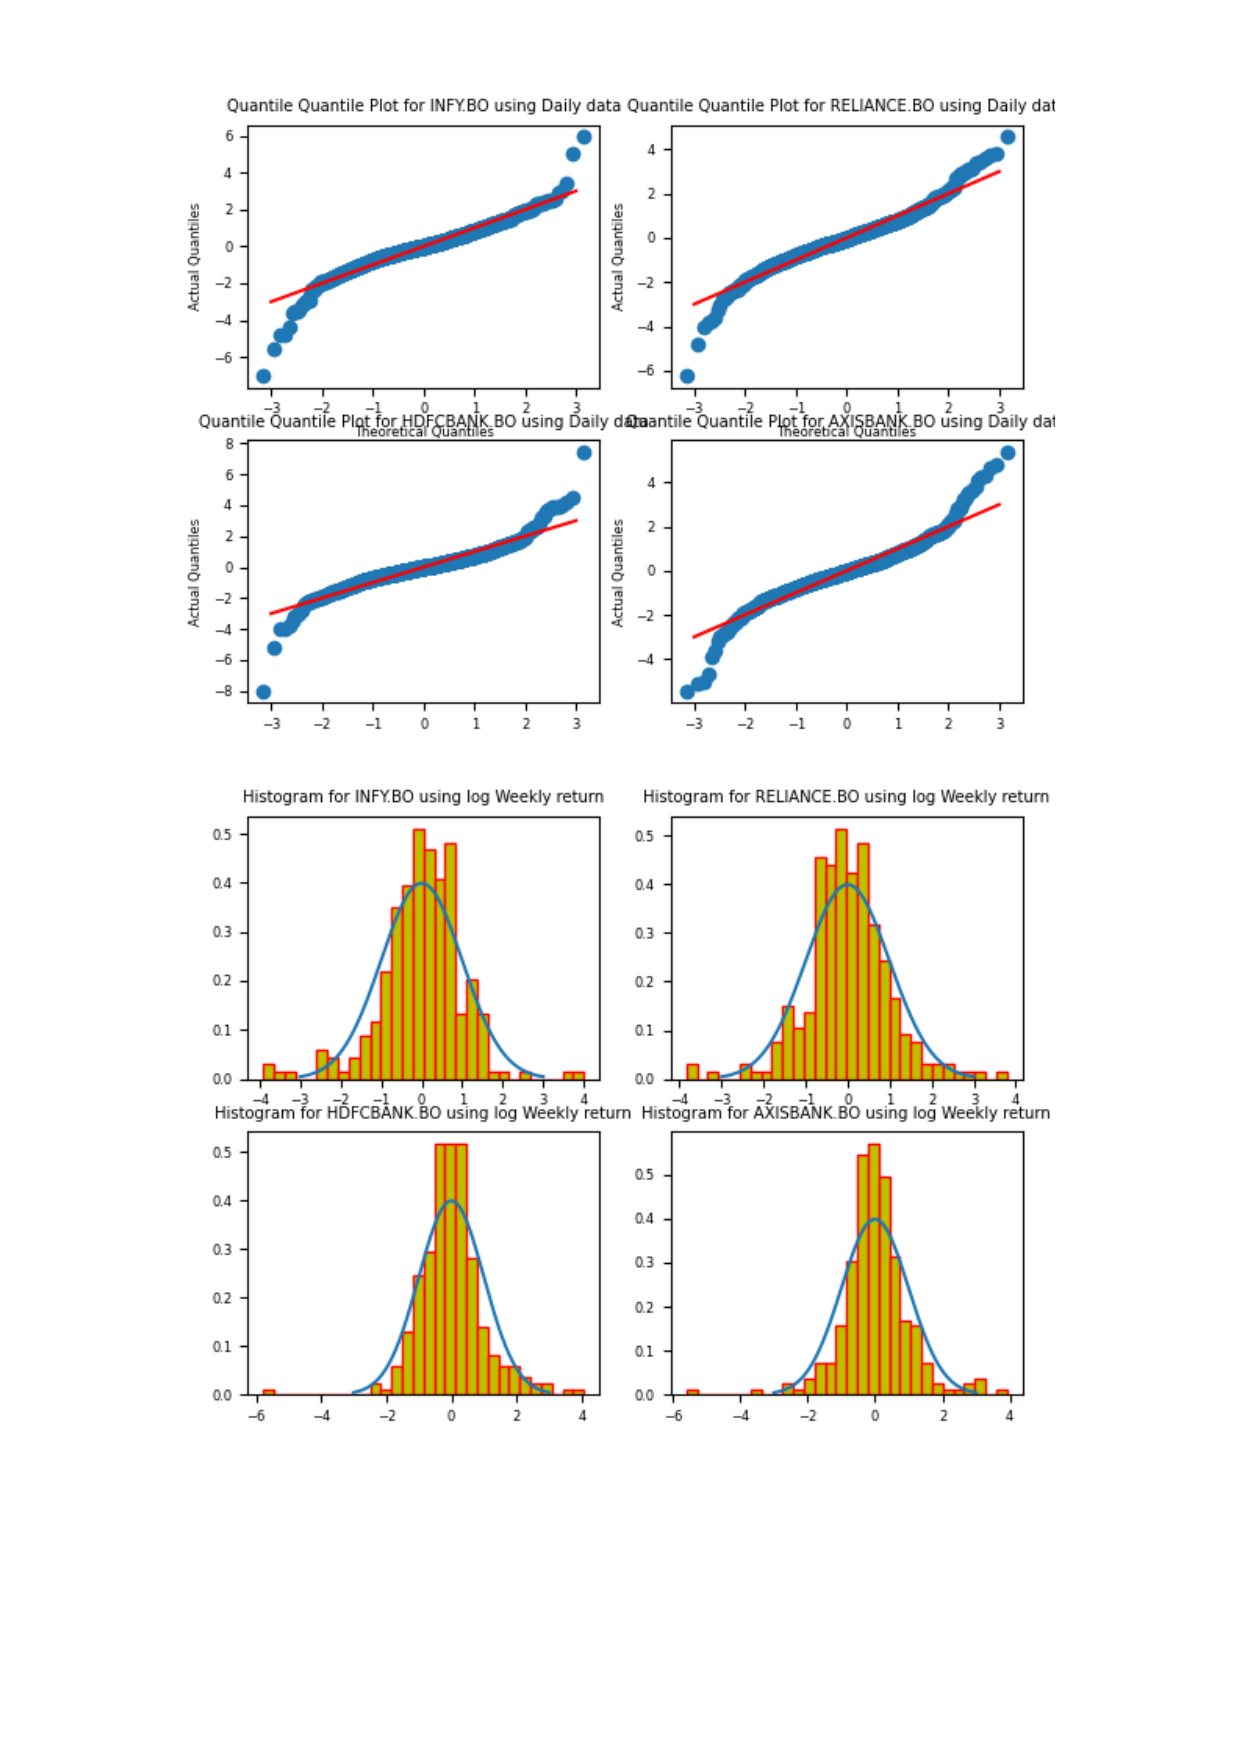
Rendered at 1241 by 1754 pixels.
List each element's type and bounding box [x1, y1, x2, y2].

picture [185, 85, 1056, 737]
picture [185, 776, 1056, 1429]
